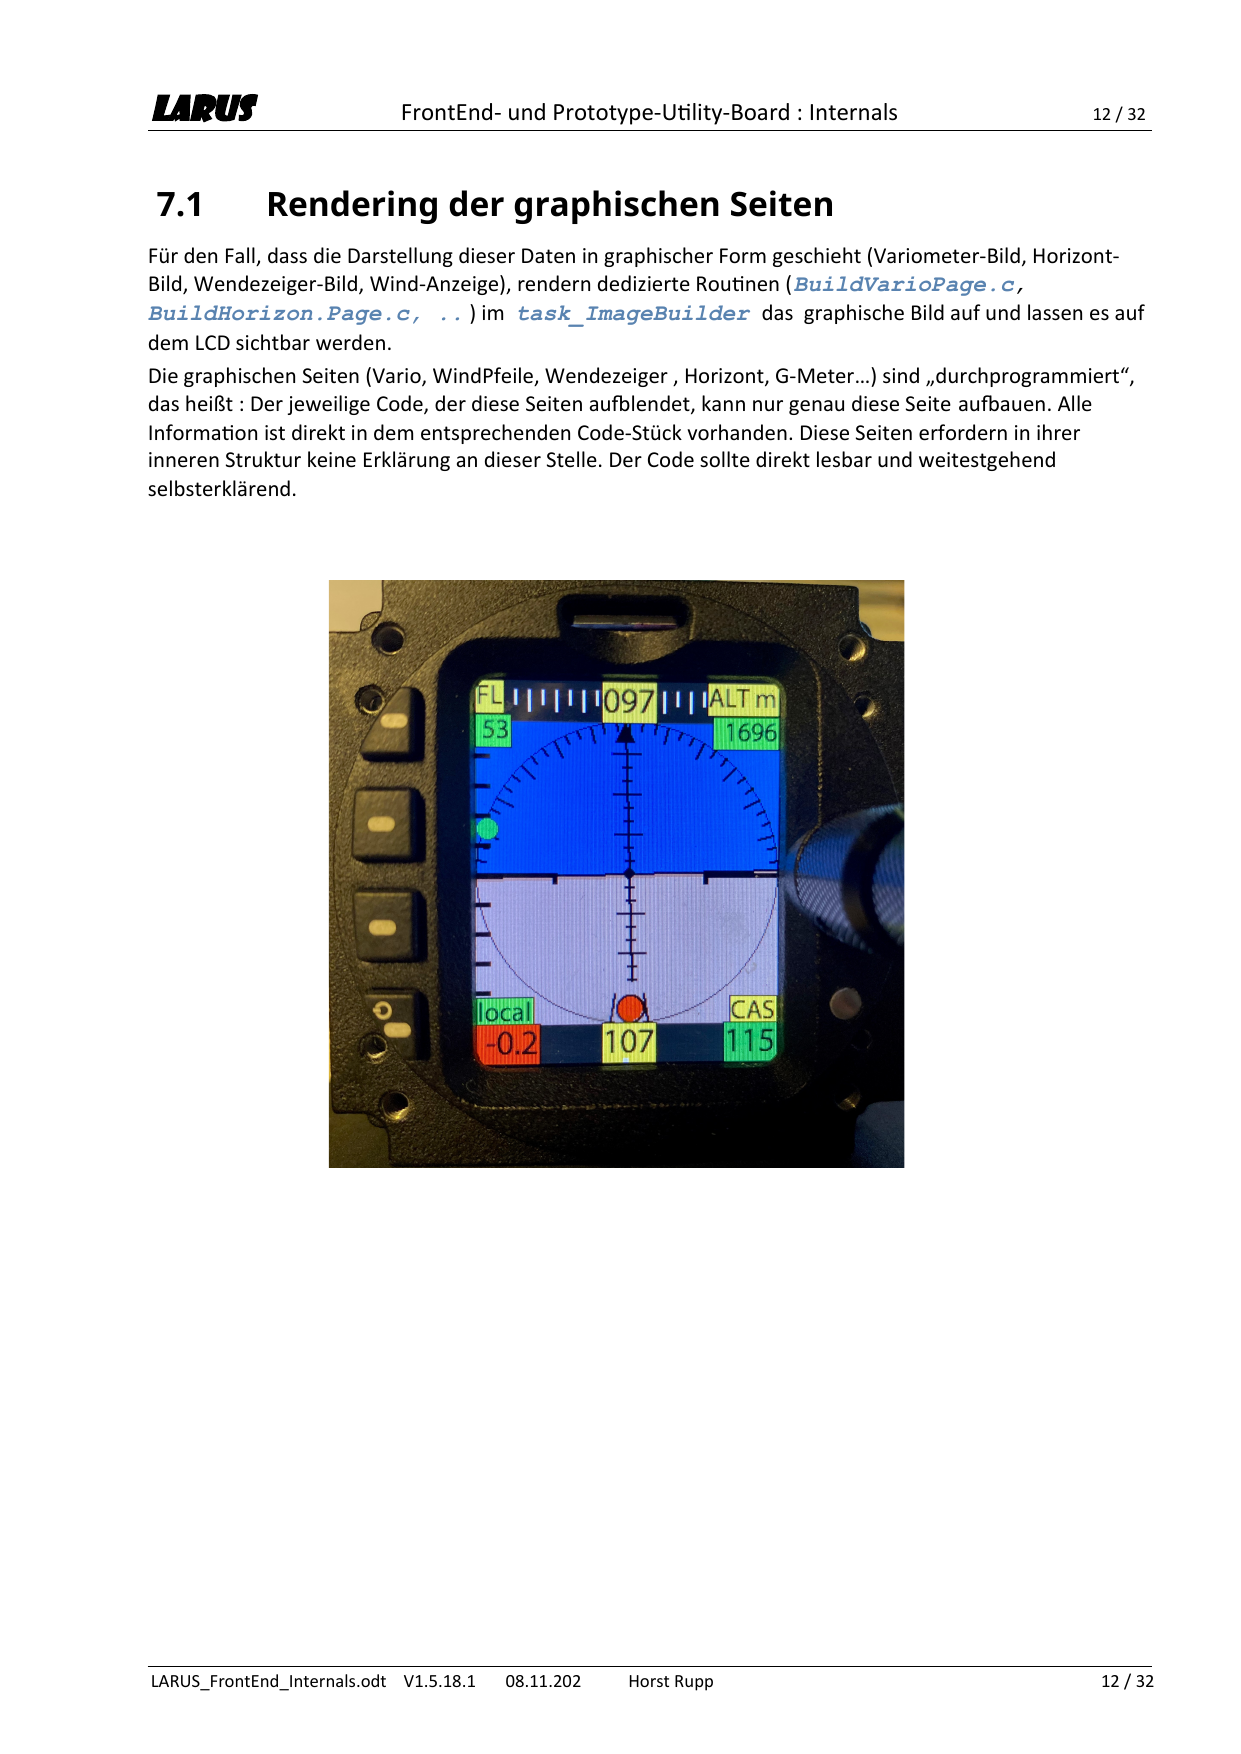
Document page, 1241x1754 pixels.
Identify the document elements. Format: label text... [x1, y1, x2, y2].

subtitle Für den Fall, dass die Darstellung dieser Daten in graphischer Form geschieht (Variometer-Bild, Horizont-Bild, Wendezeiger-Bild, Wind-Anzeige), rendern dedizierte Routinen (BuildVarioPage.c, BuildHorizon.Page.c, .. ) im task_ImageBuilder das graphische Bild auf und lassen es auf dem LCD sichtbar werden. [148, 241, 1152, 356]
picture [328, 580, 905, 1168]
subtitle Rendering der graphischen Seiten [148, 168, 1152, 226]
text Die graphischen Seiten (Vario, WindPfeile, Wendezeiger , Horizont, G-Meter…) sind „durchprogrammiert“, das heißt : Der jeweilige Code, der diese Seiten aufblendet, kann nur genau diese Seite aufbauen. Alle Information ist direkt in dem entsprechenden Code-Stück vorhanden. Diese Seiten erfordern in ihrer inneren Struktur keine Erklärung an dieser Stelle. Der Code sollte direkt lesbar und weitestgehend selbsterklärend. [148, 362, 1152, 502]
